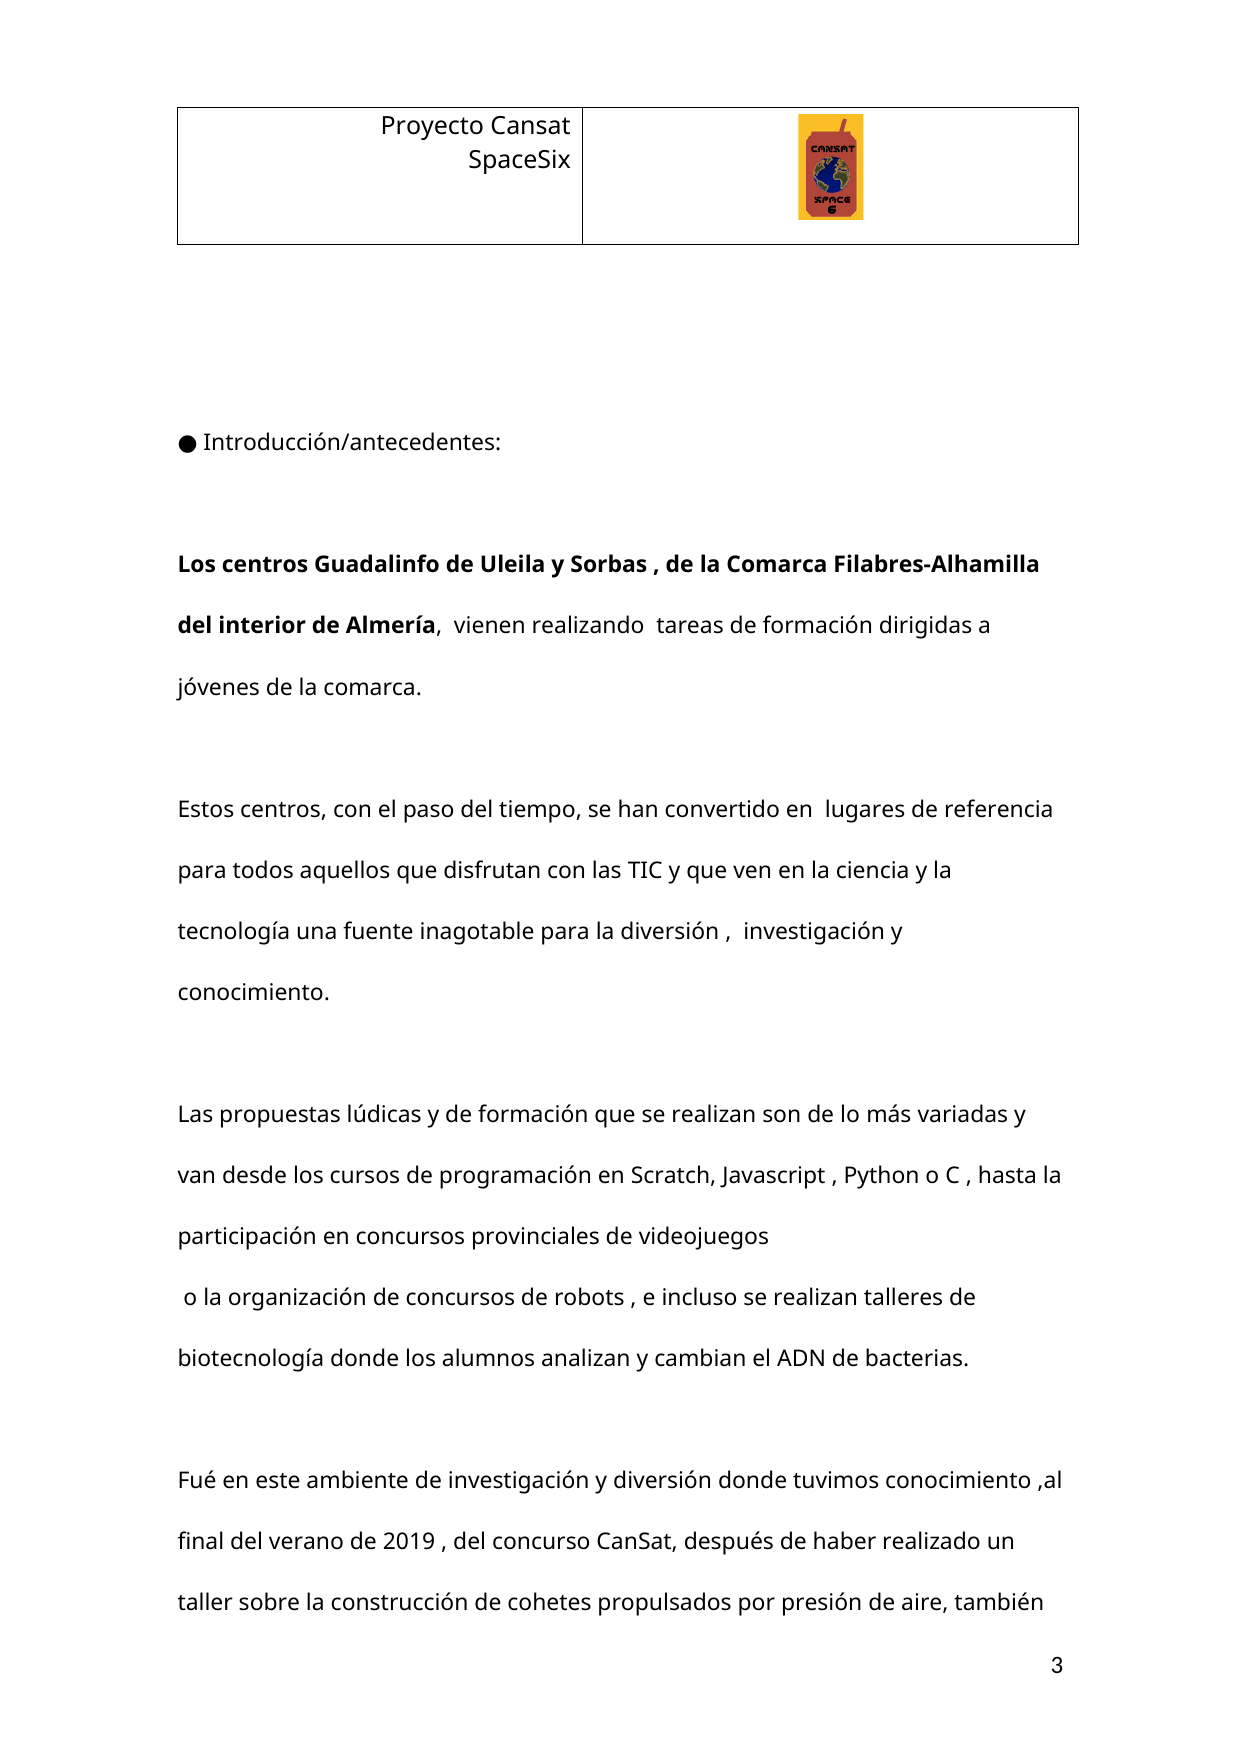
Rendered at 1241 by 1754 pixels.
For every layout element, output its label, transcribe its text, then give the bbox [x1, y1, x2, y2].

text Los centros Guadalinfo de Uleila y Sorbas , de la Comarca Filabres-Alhamilla del interior de Almería, vienen realizando tareas de formación dirigidas a jóvenes de la comarca. [177, 534, 1063, 702]
text Estos centros, con el paso del tiempo, se han convertido en lugares de referencia para todos aquellos que disfrutan con las TIC y que ven en la ciencia y la tecnología una fuente inagotable para la diversión , investigación y conocimiento. [177, 778, 1063, 1007]
text Las propuestas lúdicas y de formación que se realizan son de lo más variadas y van desde los cursos de programación en Scratch, Javascript , Python o C , hasta la participación en concursos provinciales de videojuegos [177, 1083, 1063, 1251]
picture [798, 114, 864, 220]
text o la organización de concursos de robots , e incluso se realizan talleres de biotecnología donde los alumnos analizan y cambian el ADN de bacterias. [177, 1267, 1063, 1373]
text ● Introducción/antecedentes: [177, 412, 1063, 457]
text Fué en este ambiente de investigación y diversión donde tuvimos conocimiento ,al final del verano de 2019 , del concurso CanSat, después de haber realizado un taller sobre la construcción de cohetes propulsados por presión de aire, también [177, 1450, 1063, 1617]
